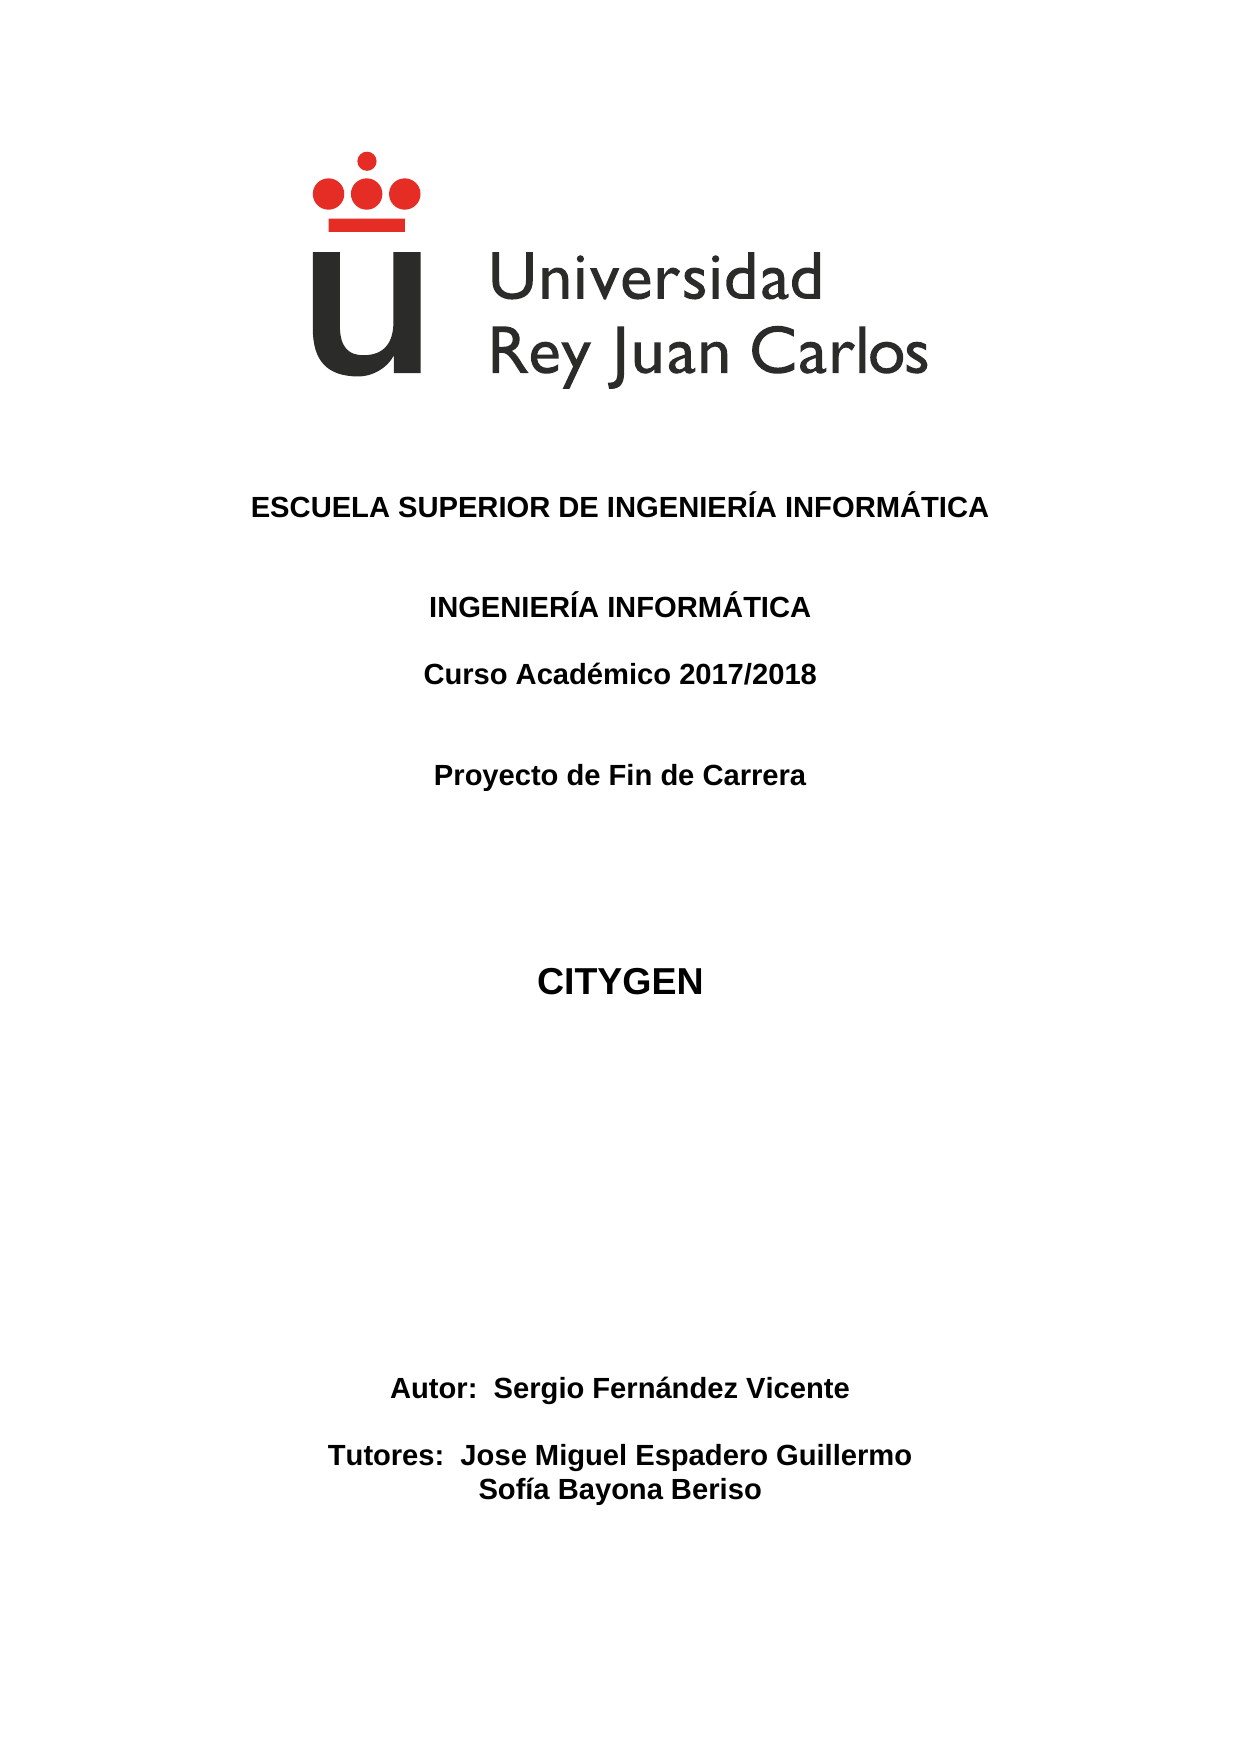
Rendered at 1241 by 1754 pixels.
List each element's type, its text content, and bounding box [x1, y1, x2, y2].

text INGENIERÍA INFORMÁTICA [118, 590, 1122, 624]
text Sofía Bayona Beriso [118, 1472, 1122, 1505]
text ESCUELA SUPERIOR DE INGENIERÍA INFORMÁTICA [118, 489, 1122, 523]
text Curso Académico 2017/2018 [118, 657, 1122, 691]
text Proyecto de Fin de Carrera [118, 758, 1122, 791]
text CITYGEN [118, 959, 1122, 1002]
text Tutores: Jose Miguel Espadero Guillermo [118, 1438, 1122, 1472]
text Autor: Sergio Fernández Vicente [118, 1371, 1122, 1405]
